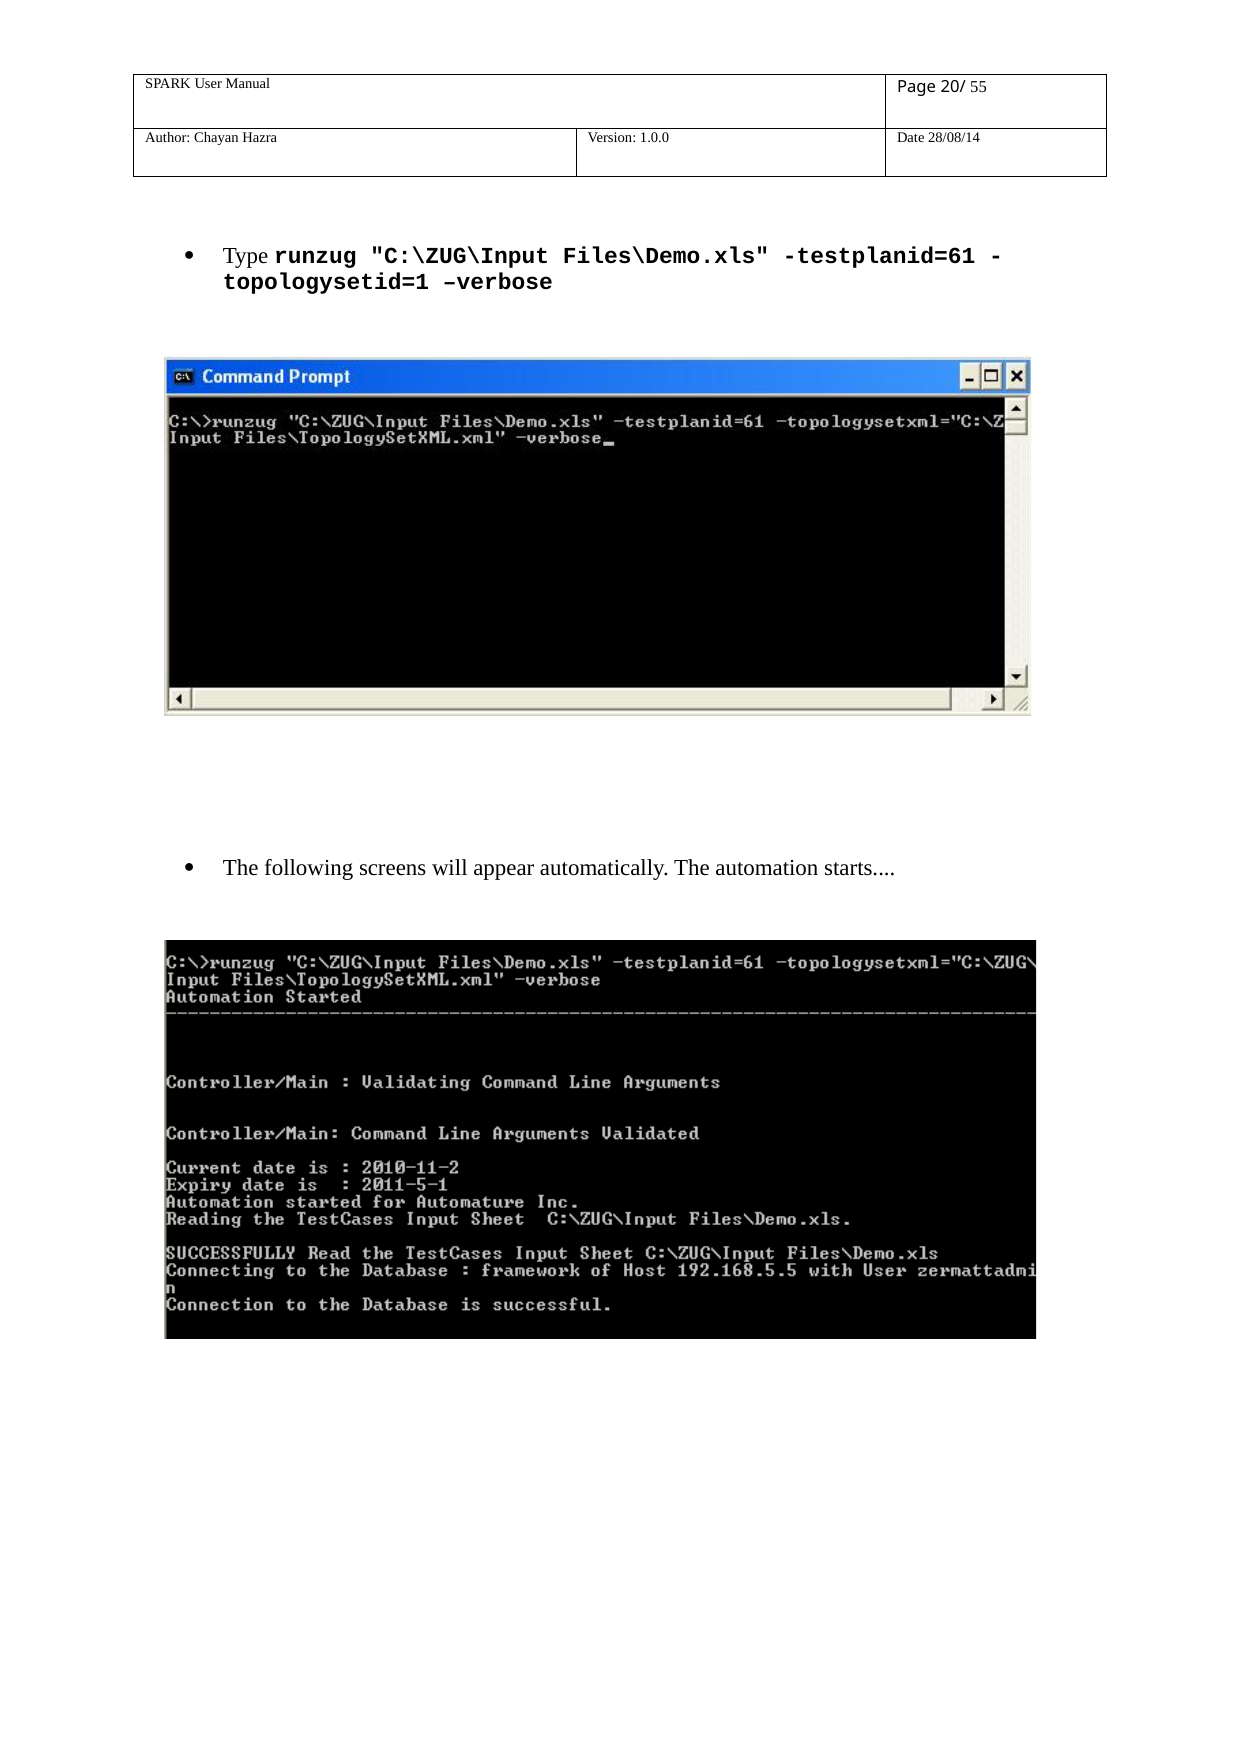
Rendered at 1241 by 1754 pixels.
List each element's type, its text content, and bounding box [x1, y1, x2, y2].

list The following screens will appear automatically. The automation starts.... [185, 854, 1092, 880]
list Type runzug "C:\ZUG\Input Files\Demo.xls" -testplanid=61 -topologysetid=1 –verbose [185, 242, 1092, 296]
picture [164, 940, 1037, 1339]
picture [164, 356, 1032, 716]
